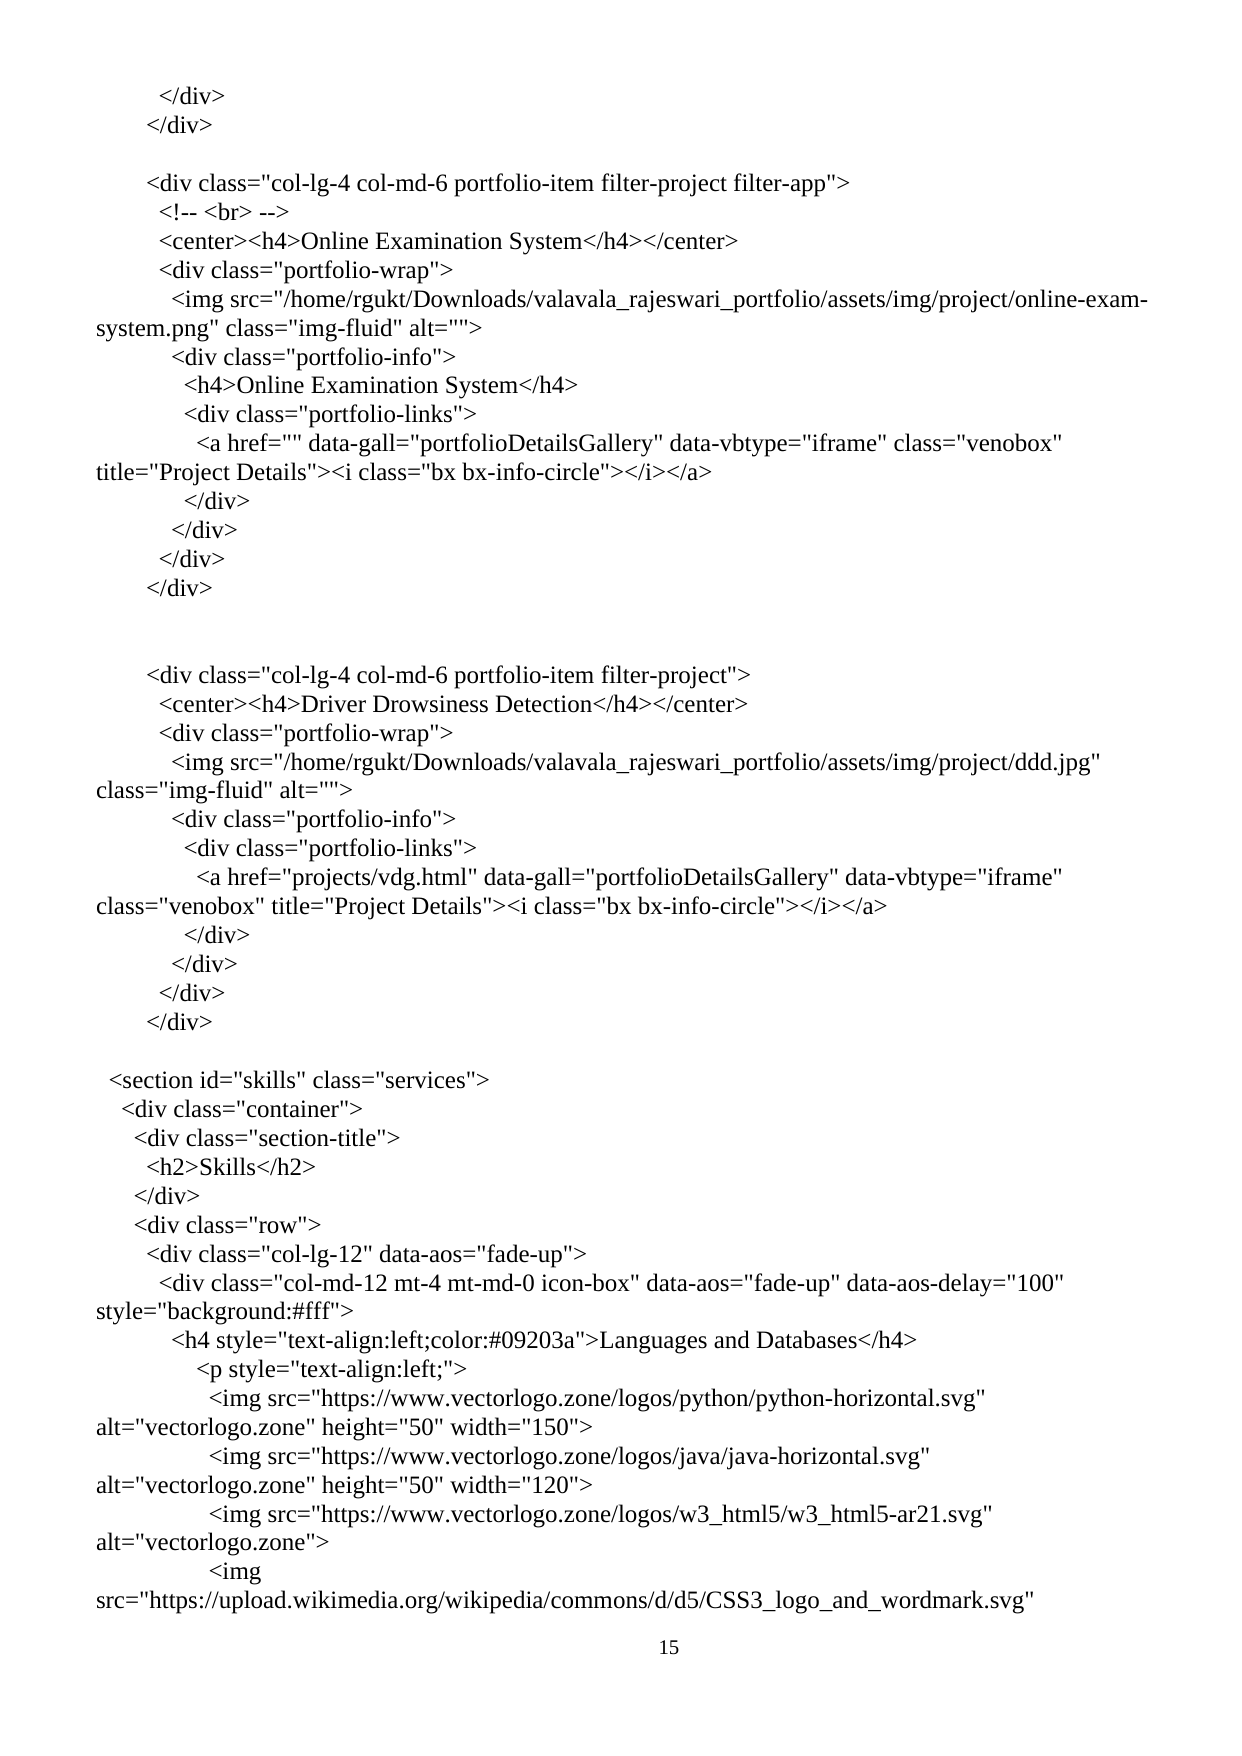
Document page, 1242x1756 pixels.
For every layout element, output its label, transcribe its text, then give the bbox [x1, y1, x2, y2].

subtitle </div> [96, 920, 1152, 949]
subtitle <h2>Skills</h2> [96, 1152, 1152, 1181]
subtitle <div class="row"> [96, 1210, 1152, 1238]
subtitle <img src="https://upload.wikimedia.org/wikipedia/commons/d/d5/CSS3_logo_and_wordmark.svg" [96, 1556, 1152, 1614]
subtitle <p style="text-align:left;"> [96, 1354, 1152, 1383]
subtitle </div> [96, 1181, 1152, 1209]
subtitle <div class="portfolio-wrap"> [96, 718, 1152, 747]
subtitle <img src="https://www.vectorlogo.zone/logos/python/python-horizontal.svg" alt="vectorlogo.zone" height="50" width="150"> [96, 1383, 1152, 1441]
subtitle <div class="portfolio-links"> [96, 399, 1152, 428]
subtitle </div> [96, 949, 1152, 978]
subtitle <div class="portfolio-links"> [96, 833, 1152, 862]
subtitle <center><h4>Driver Drowsiness Detection</h4></center> [96, 689, 1152, 718]
subtitle </div> [96, 573, 1152, 602]
subtitle <div class="section-title"> [96, 1123, 1152, 1152]
subtitle </div> [96, 1007, 1152, 1036]
subtitle </div> [96, 515, 1152, 544]
subtitle <a href="projects/vdg.html" data-gall="portfolioDetailsGallery" data-vbtype="iframe" class="venobox" title="Project Details"><i class="bx bx-info-circle"></i></a> [96, 862, 1152, 920]
subtitle <img src="https://www.vectorlogo.zone/logos/java/java-horizontal.svg" alt="vectorlogo.zone" height="50" width="120"> [96, 1441, 1152, 1498]
subtitle </div> [96, 110, 1152, 139]
subtitle </div> [96, 486, 1152, 515]
subtitle <div class="portfolio-info"> [96, 804, 1152, 833]
subtitle <div class="col-lg-4 col-md-6 portfolio-item filter-project filter-app"> [96, 168, 1152, 197]
subtitle <h4 style="text-align:left;color:#09203a">Languages and Databases</h4> [96, 1325, 1152, 1354]
subtitle </div> [96, 81, 1152, 110]
subtitle <section id="skills" class="services"> [96, 1065, 1152, 1094]
subtitle </div> [96, 544, 1152, 573]
subtitle <div class="col-lg-12" data-aos="fade-up"> [96, 1239, 1152, 1267]
subtitle </div> [96, 978, 1152, 1007]
subtitle <a href="" data-gall="portfolioDetailsGallery" data-vbtype="iframe" class="venobox" title="Project Details"><i class="bx bx-info-circle"></i></a> [96, 428, 1152, 486]
subtitle <center><h4>Online Examination System</h4></center> [96, 226, 1152, 255]
subtitle <h4>Online Examination System</h4> [96, 371, 1152, 399]
subtitle <img src="https://www.vectorlogo.zone/logos/w3_html5/w3_html5-ar21.svg" alt="vectorlogo.zone"> [96, 1499, 1152, 1556]
subtitle <div class="col-md-12 mt-4 mt-md-0 icon-box" data-aos="fade-up" data-aos-delay="100" style="background:#fff"> [96, 1268, 1152, 1325]
subtitle <div class="col-lg-4 col-md-6 portfolio-item filter-project"> [96, 660, 1152, 689]
subtitle <!-- <br> --> [96, 197, 1152, 226]
subtitle <img src="/home/rgukt/Downloads/valavala_rajeswari_portfolio/assets/img/project/ddd.jpg" class="img-fluid" alt=""> [96, 747, 1152, 804]
subtitle <div class="portfolio-wrap"> [96, 255, 1152, 284]
subtitle <img src="/home/rgukt/Downloads/valavala_rajeswari_portfolio/assets/img/project/online-exam-system.png" class="img-fluid" alt=""> [96, 284, 1152, 341]
subtitle <div class="container"> [96, 1094, 1152, 1123]
subtitle <div class="portfolio-info"> [96, 342, 1152, 370]
